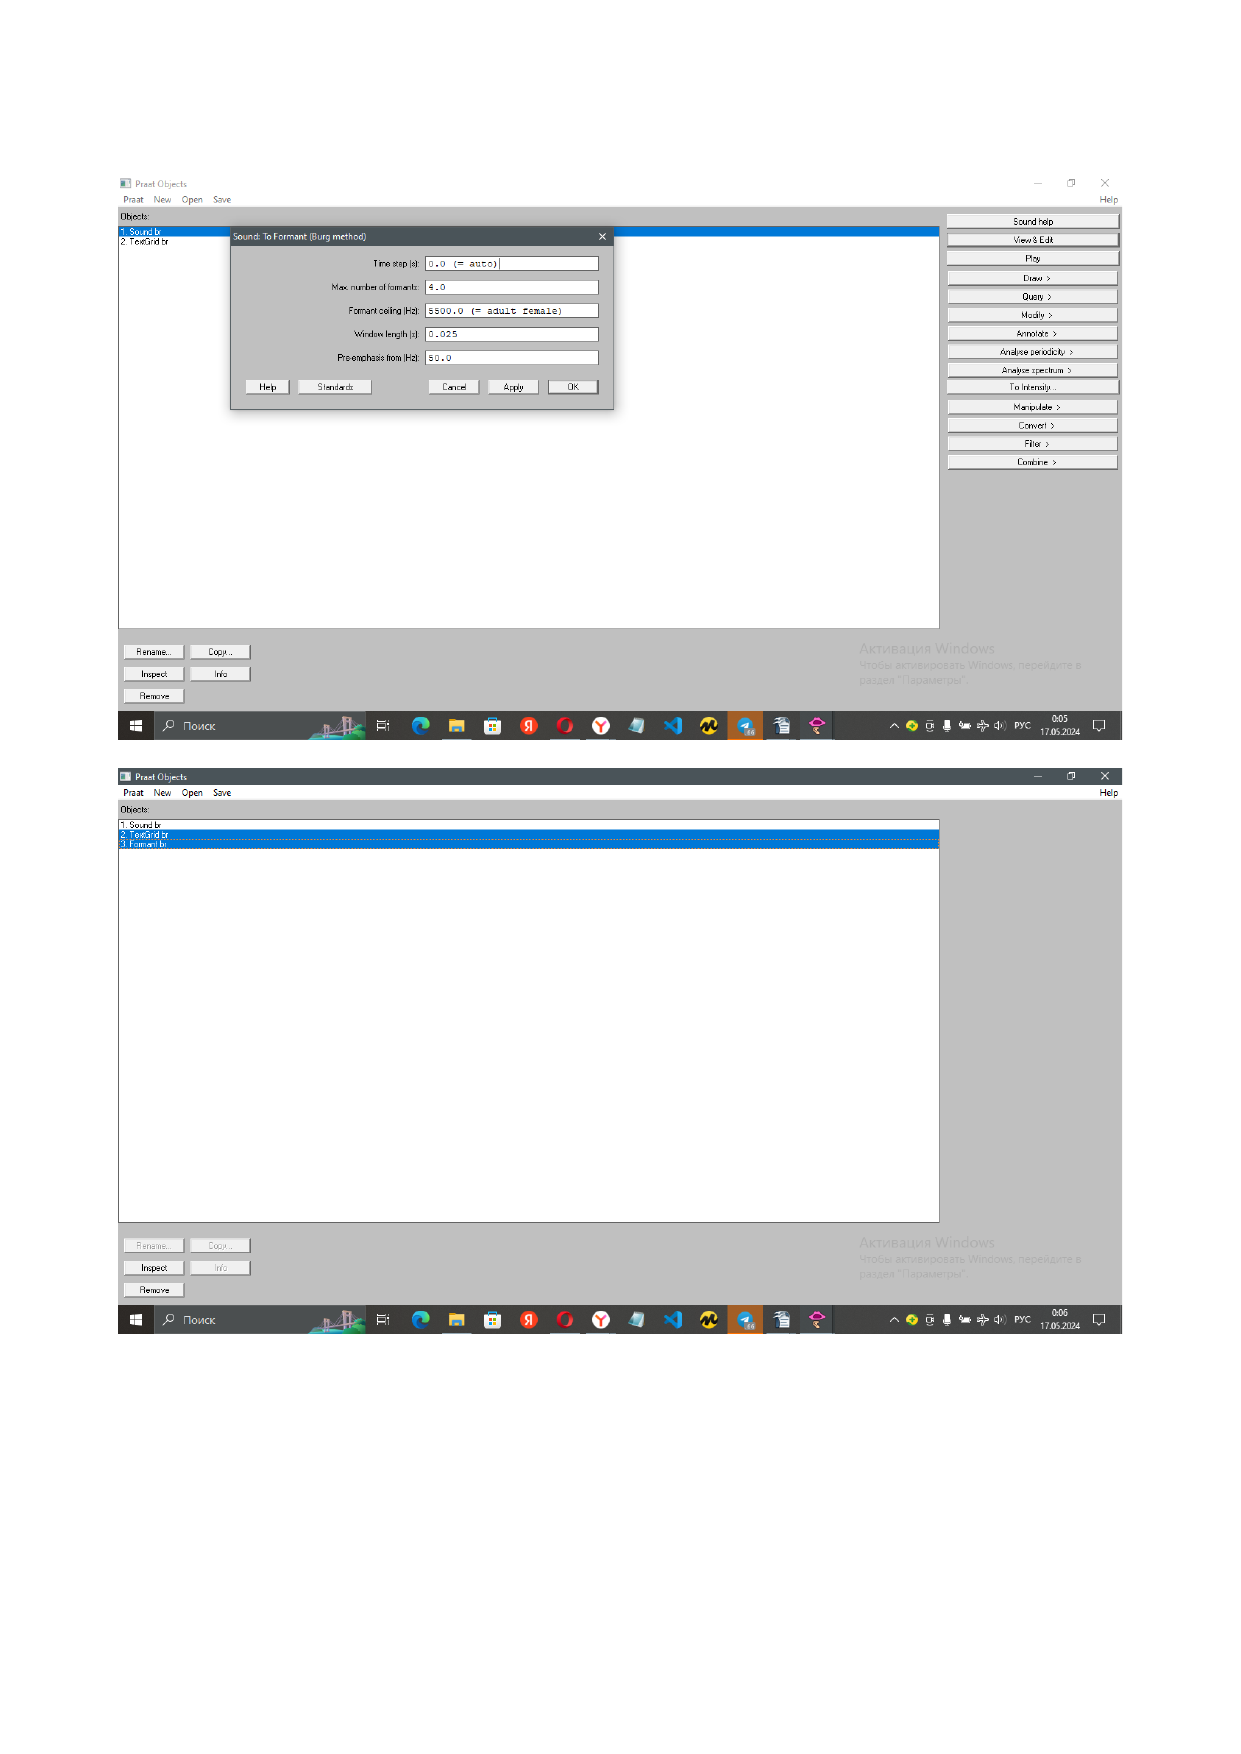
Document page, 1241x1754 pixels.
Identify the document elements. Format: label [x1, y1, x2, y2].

picture [118, 768, 1123, 1334]
picture [118, 175, 1123, 740]
